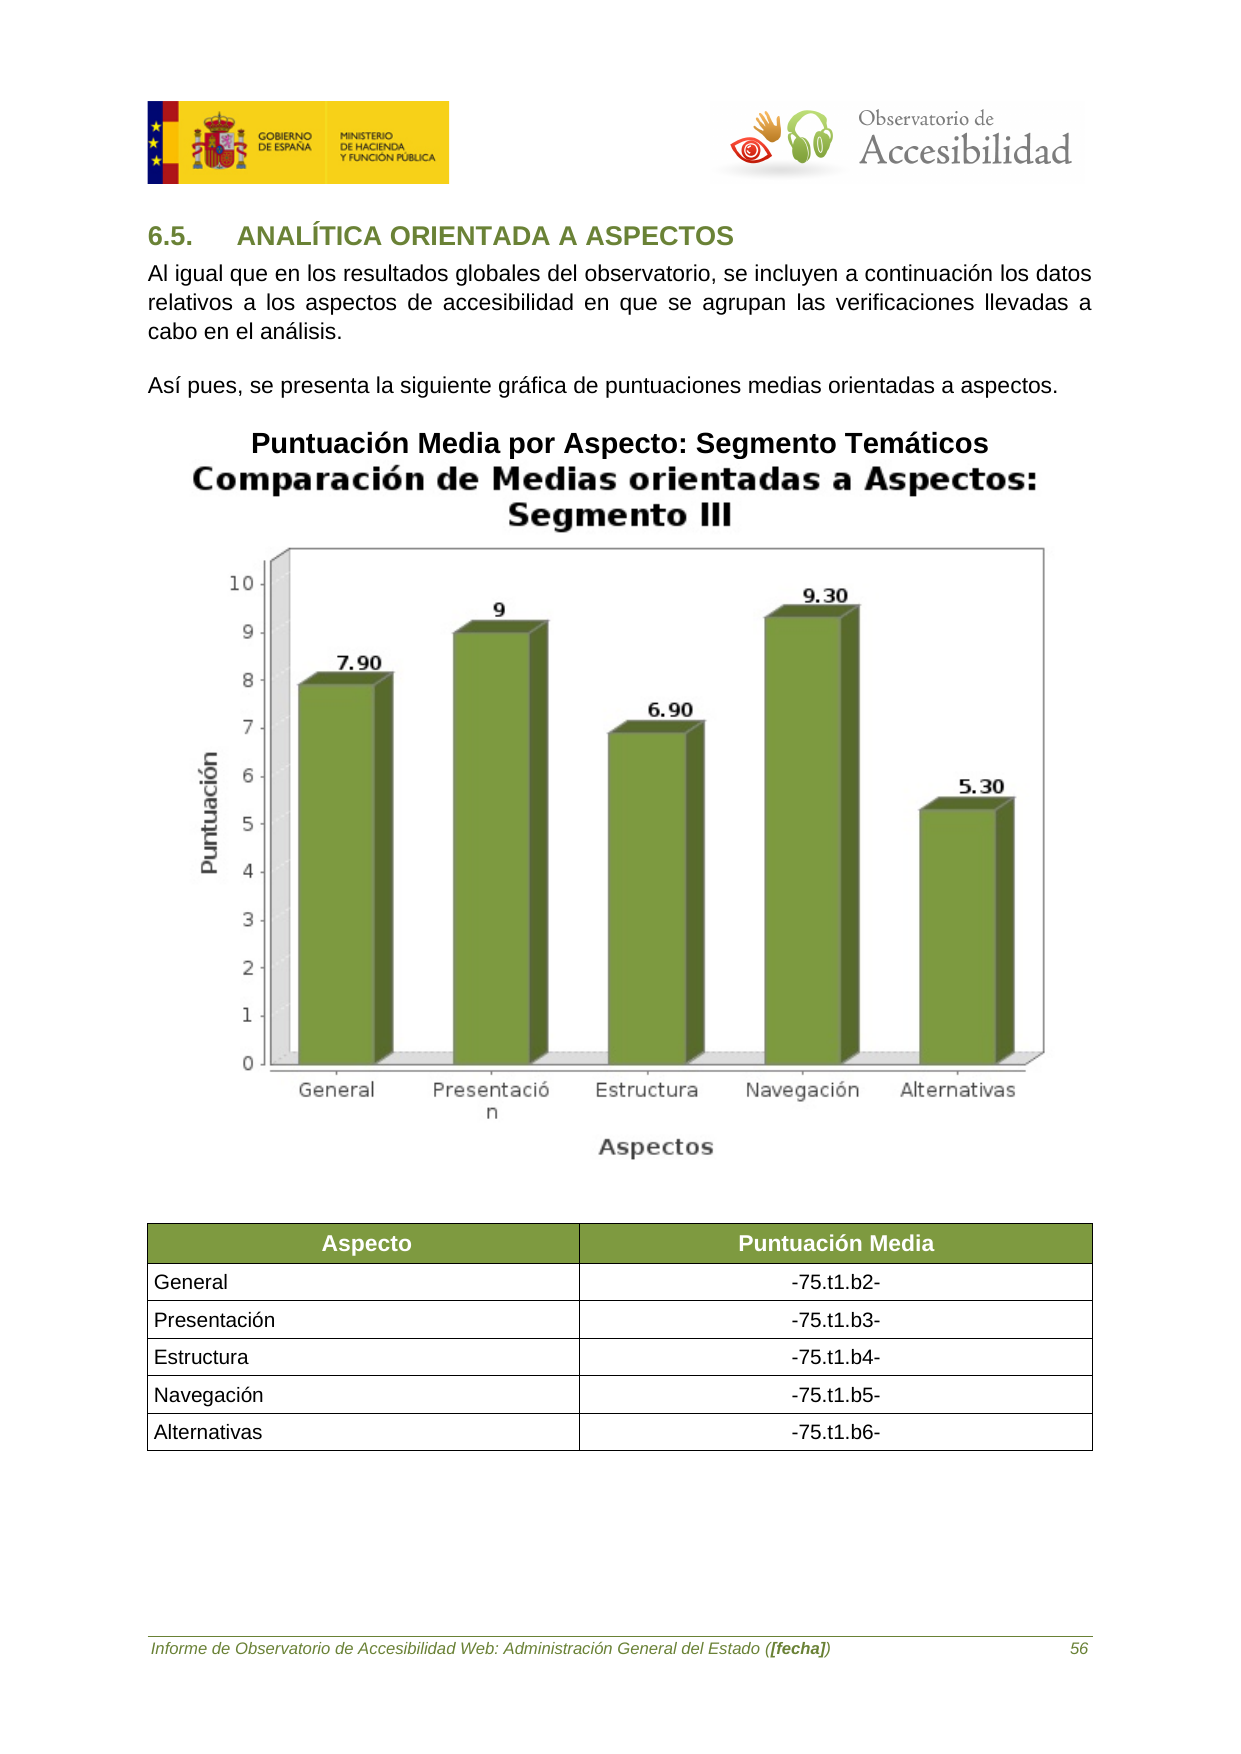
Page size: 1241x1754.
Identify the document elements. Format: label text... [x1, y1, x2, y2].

table_header Puntuación Media [580, 1224, 1092, 1263]
table_cell Navegación [148, 1376, 579, 1413]
text Así pues, se presenta la siguiente gráfica de puntuaciones medias orientadas a aspectos. [148, 372, 1092, 398]
subtitle Analítica orientada a aspectos [148, 220, 1092, 251]
table_cell -75.t1.b6- [580, 1414, 1092, 1450]
table_cell Alternativas [148, 1414, 579, 1450]
picture [147, 101, 450, 184]
table_cell -75.t1.b5- [580, 1376, 1092, 1413]
table_header Aspecto [148, 1224, 579, 1263]
picture [710, 101, 1086, 184]
table_cell -75.t1.b4- [580, 1339, 1092, 1375]
table_cell Estructura [148, 1339, 579, 1375]
table_cell General [148, 1264, 579, 1300]
table_cell -75.t1.b3- [580, 1301, 1092, 1338]
text Al igual que en los resultados globales del observatorio, se incluyen a continuación los datos relativos a los aspectos de accesibilidad en que se agrupan las verificaciones llevadas a cabo en el análisis. [148, 260, 1092, 344]
table_cell -75.t1.b2- [580, 1264, 1092, 1300]
table_cell Presentación [148, 1301, 579, 1338]
text Puntuación Media por Aspecto: Segmento Temáticos [148, 426, 1092, 460]
picture [178, 459, 1062, 1169]
